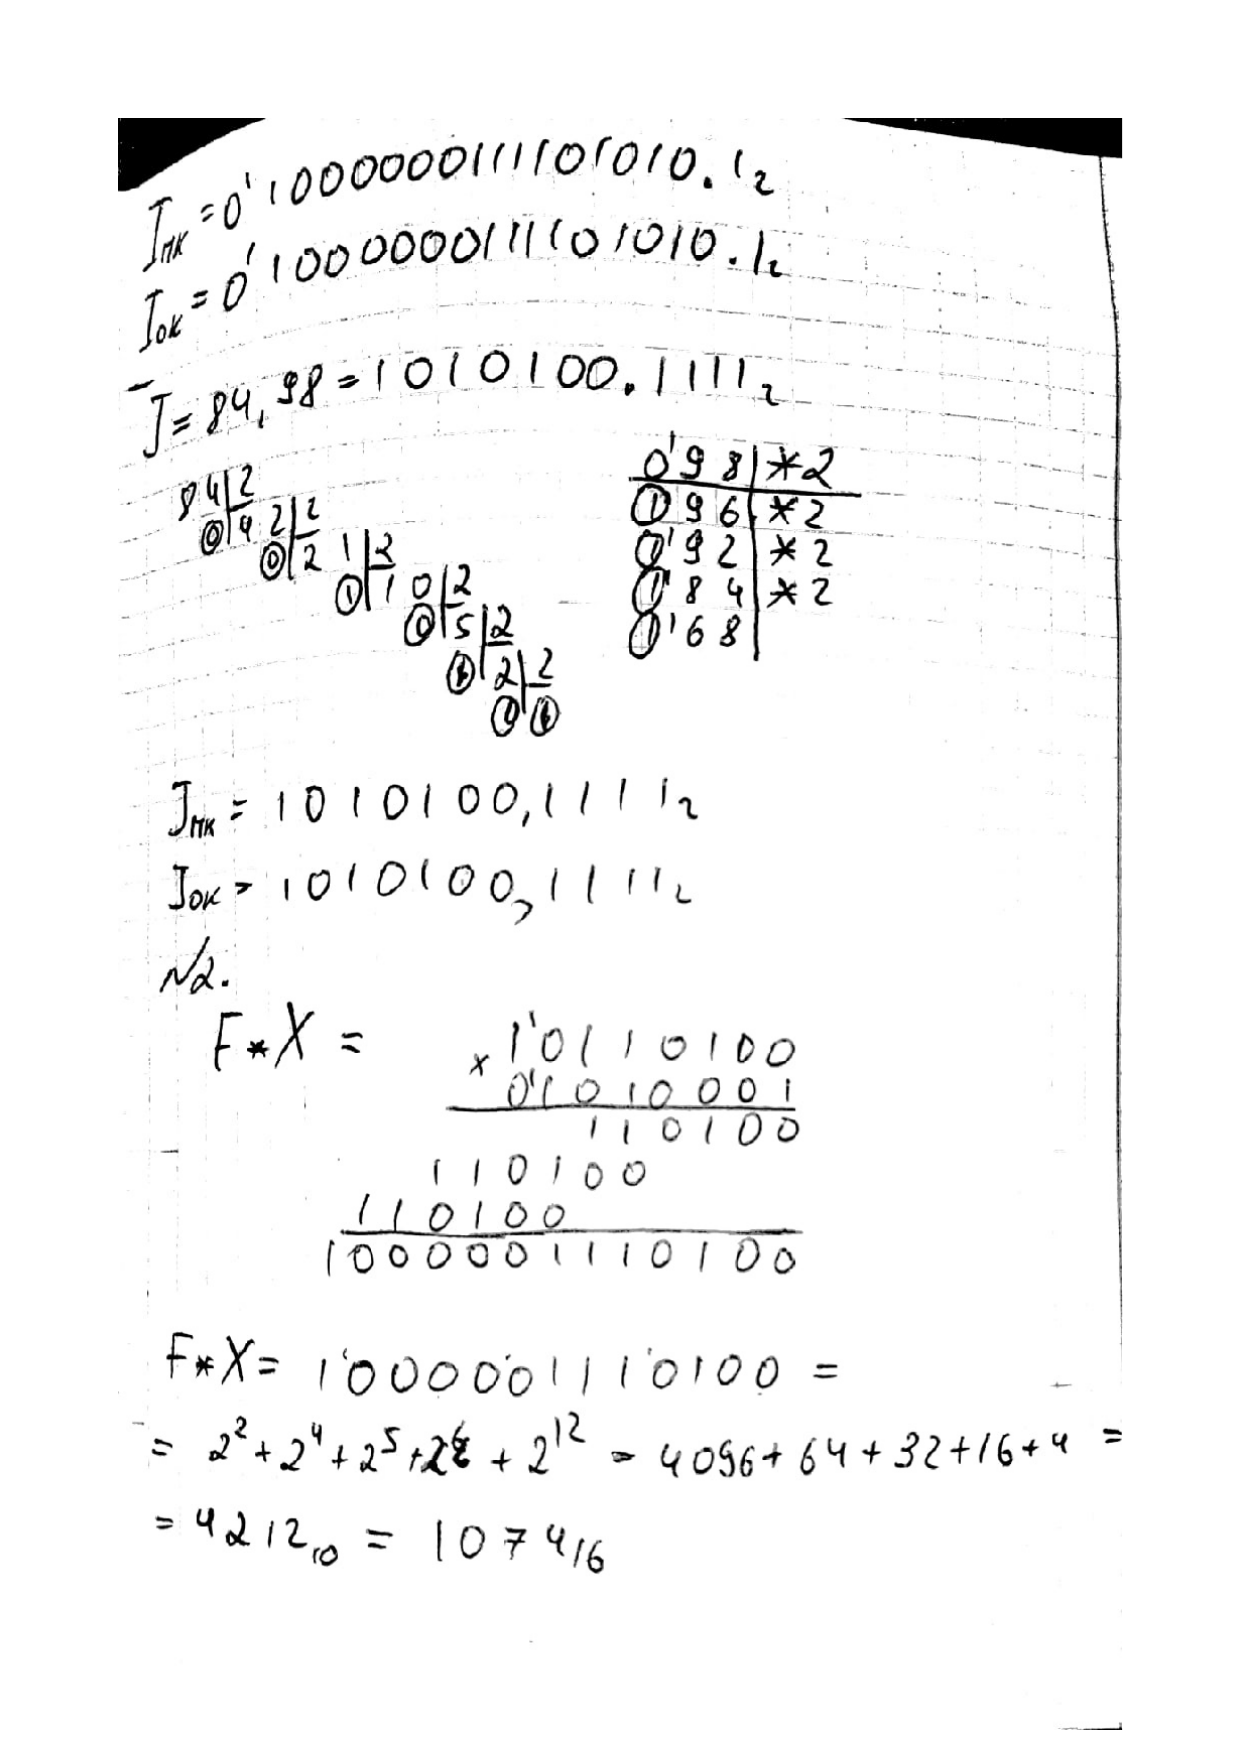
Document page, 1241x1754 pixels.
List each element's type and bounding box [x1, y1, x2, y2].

picture [118, 118, 1123, 1730]
